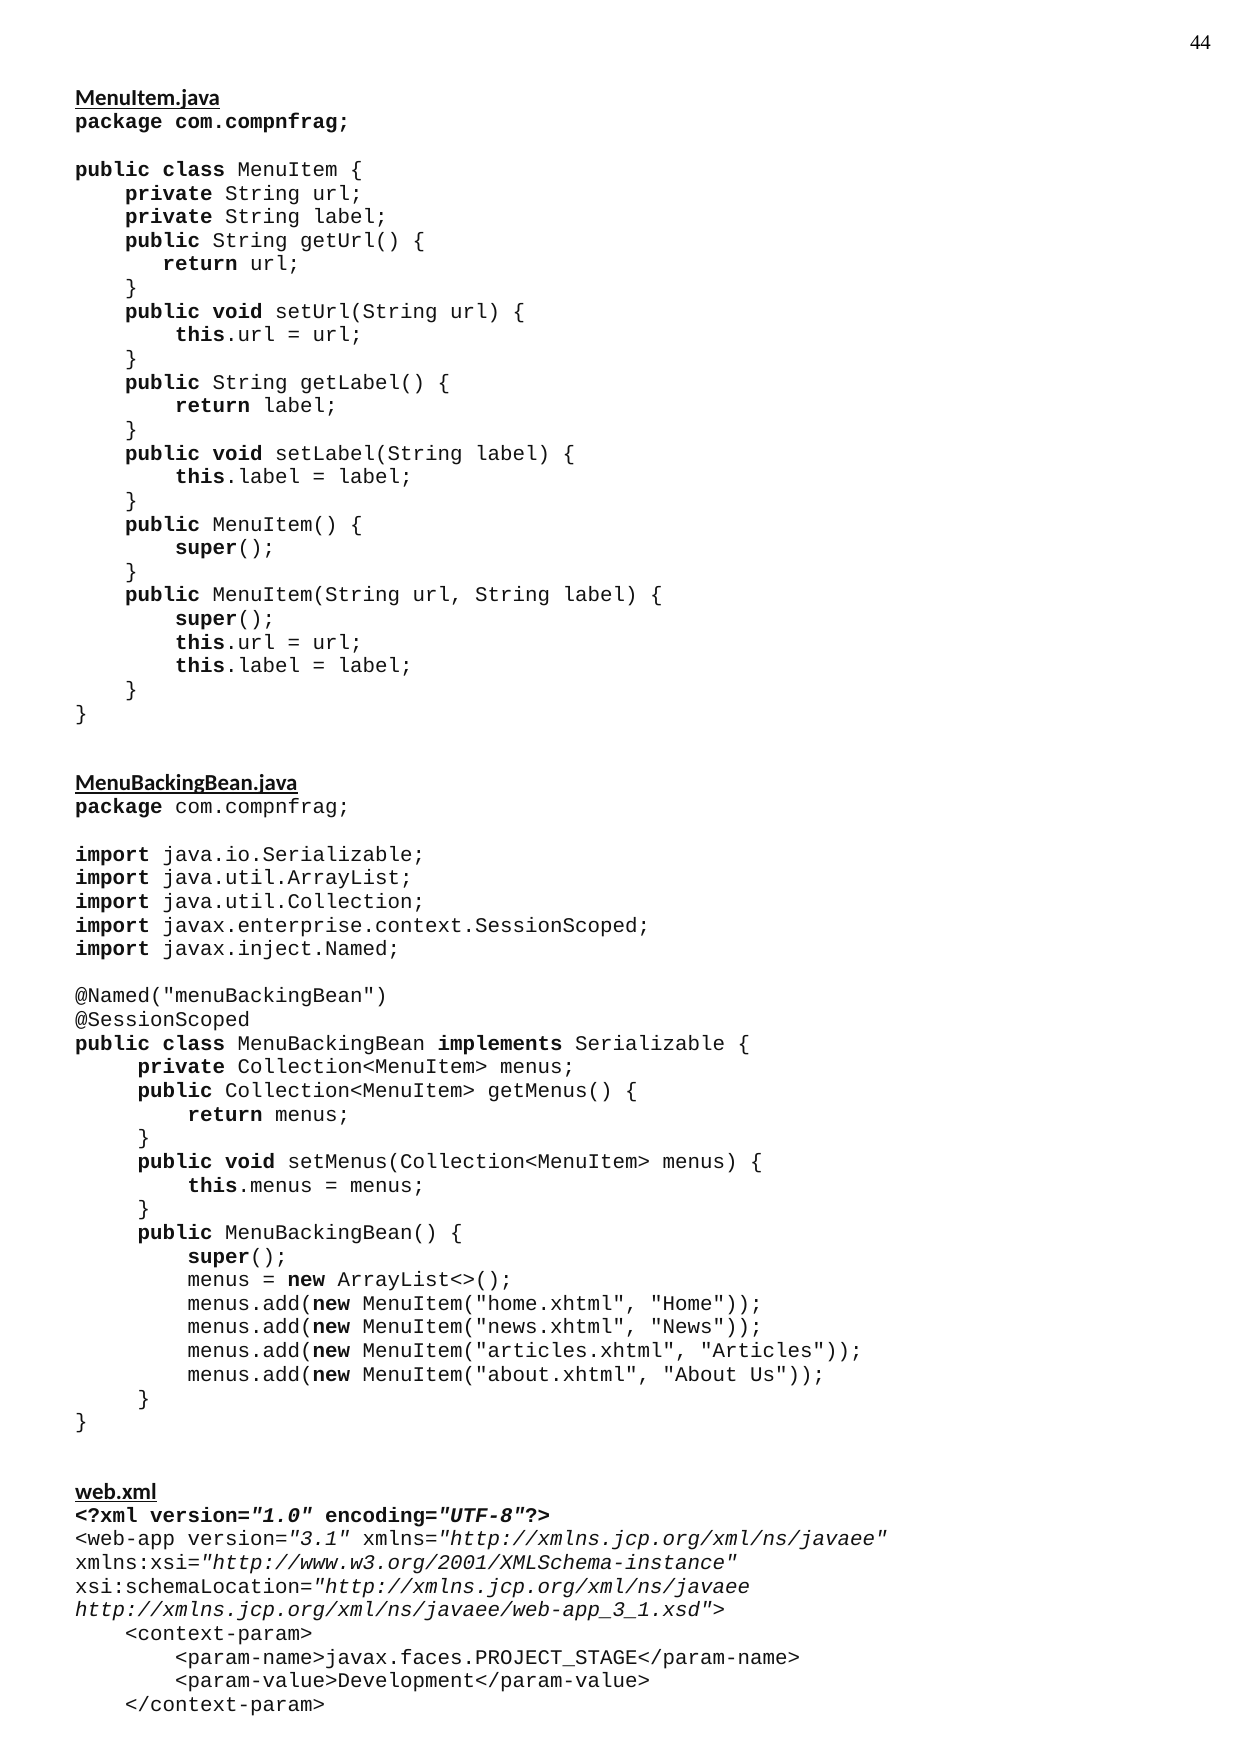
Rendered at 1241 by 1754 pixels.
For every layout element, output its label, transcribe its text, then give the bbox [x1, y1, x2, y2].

text public String getLabel() { [75, 372, 1211, 395]
text } [75, 348, 1211, 372]
text super(); [75, 1246, 1211, 1269]
text private String label; [75, 206, 1211, 230]
text this.url = url; [75, 632, 1211, 655]
text menus.add(new MenuItem("home.xhtml", "Home")); [75, 1293, 1211, 1317]
text public String getUrl() { [75, 230, 1211, 253]
text this.menus = menus; [75, 1175, 1211, 1198]
text public MenuItem(String url, String label) { [75, 584, 1211, 608]
text super(); [75, 608, 1211, 632]
text public Collection<MenuItem> getMenus() { [75, 1080, 1211, 1104]
text public void setMenus(Collection<MenuItem> menus) { [75, 1151, 1211, 1175]
text public void setUrl(String url) { [75, 301, 1211, 324]
text menus.add(new MenuItem("about.xhtml", "About Us")); [75, 1364, 1211, 1387]
text <param-name>javax.faces.PROJECT_STAGE</param-name> [75, 1647, 1211, 1670]
text } [75, 1127, 1211, 1151]
text this.label = label; [75, 655, 1211, 679]
text menus = new ArrayList<>(); [75, 1269, 1211, 1293]
text } [75, 1387, 1211, 1411]
text menus.add(new MenuItem("news.xhtml", "News")); [75, 1317, 1211, 1340]
text menus.add(new MenuItem("articles.xhtml", "Articles")); [75, 1340, 1211, 1364]
text public void setLabel(String label) { [75, 443, 1211, 466]
text import java.util.Collection; [75, 891, 1211, 914]
text MenuItem.java [75, 83, 1211, 112]
text import javax.enterprise.context.SessionScoped; [75, 914, 1211, 938]
text this.label = label; [75, 466, 1211, 490]
text } [75, 490, 1211, 513]
text @SessionScoped [75, 1009, 1211, 1033]
text } [75, 1198, 1211, 1222]
text } [75, 561, 1211, 584]
text } [75, 277, 1211, 301]
text public class MenuItem { [75, 159, 1211, 182]
text </context-param> [75, 1694, 1211, 1718]
text return url; [75, 253, 1211, 277]
text } [75, 419, 1211, 443]
text import java.util.ArrayList; [75, 867, 1211, 891]
text import javax.inject.Named; [75, 938, 1211, 962]
text private String url; [75, 182, 1211, 206]
text return label; [75, 395, 1211, 419]
text package com.compnfrag; [75, 796, 1211, 820]
text public MenuBackingBean() { [75, 1222, 1211, 1246]
text } [75, 703, 1211, 726]
text this.url = url; [75, 324, 1211, 348]
text <web-app version="3.1" xmlns="http://xmlns.jcp.org/xml/ns/javaee" xmlns:xsi="http://www.w3.org/2001/XMLSchema-instance" xsi:schemaLocation="http://xmlns.jcp.org/xml/ns/javaee http://xmlns.jcp.org/xml/ns/javaee/web-app_3_1.xsd"> [75, 1528, 1211, 1623]
text @Named("menuBackingBean") [75, 986, 1211, 1009]
text import java.io.Serializable; [75, 844, 1211, 867]
text } [75, 1411, 1211, 1435]
text private Collection<MenuItem> menus; [75, 1056, 1211, 1080]
text MenuBackingBean.java [75, 768, 1211, 796]
text <context-param> [75, 1623, 1211, 1647]
text public MenuItem() { [75, 513, 1211, 537]
text package com.compnfrag; [75, 112, 1211, 135]
text } [75, 679, 1211, 703]
text web.xml [75, 1477, 1211, 1505]
text public class MenuBackingBean implements Serializable { [75, 1033, 1211, 1056]
text return menus; [75, 1104, 1211, 1127]
text <param-value>Development</param-value> [75, 1670, 1211, 1694]
text <?xml version="1.0" encoding="UTF-8"?> [75, 1505, 1211, 1528]
text super(); [75, 537, 1211, 561]
